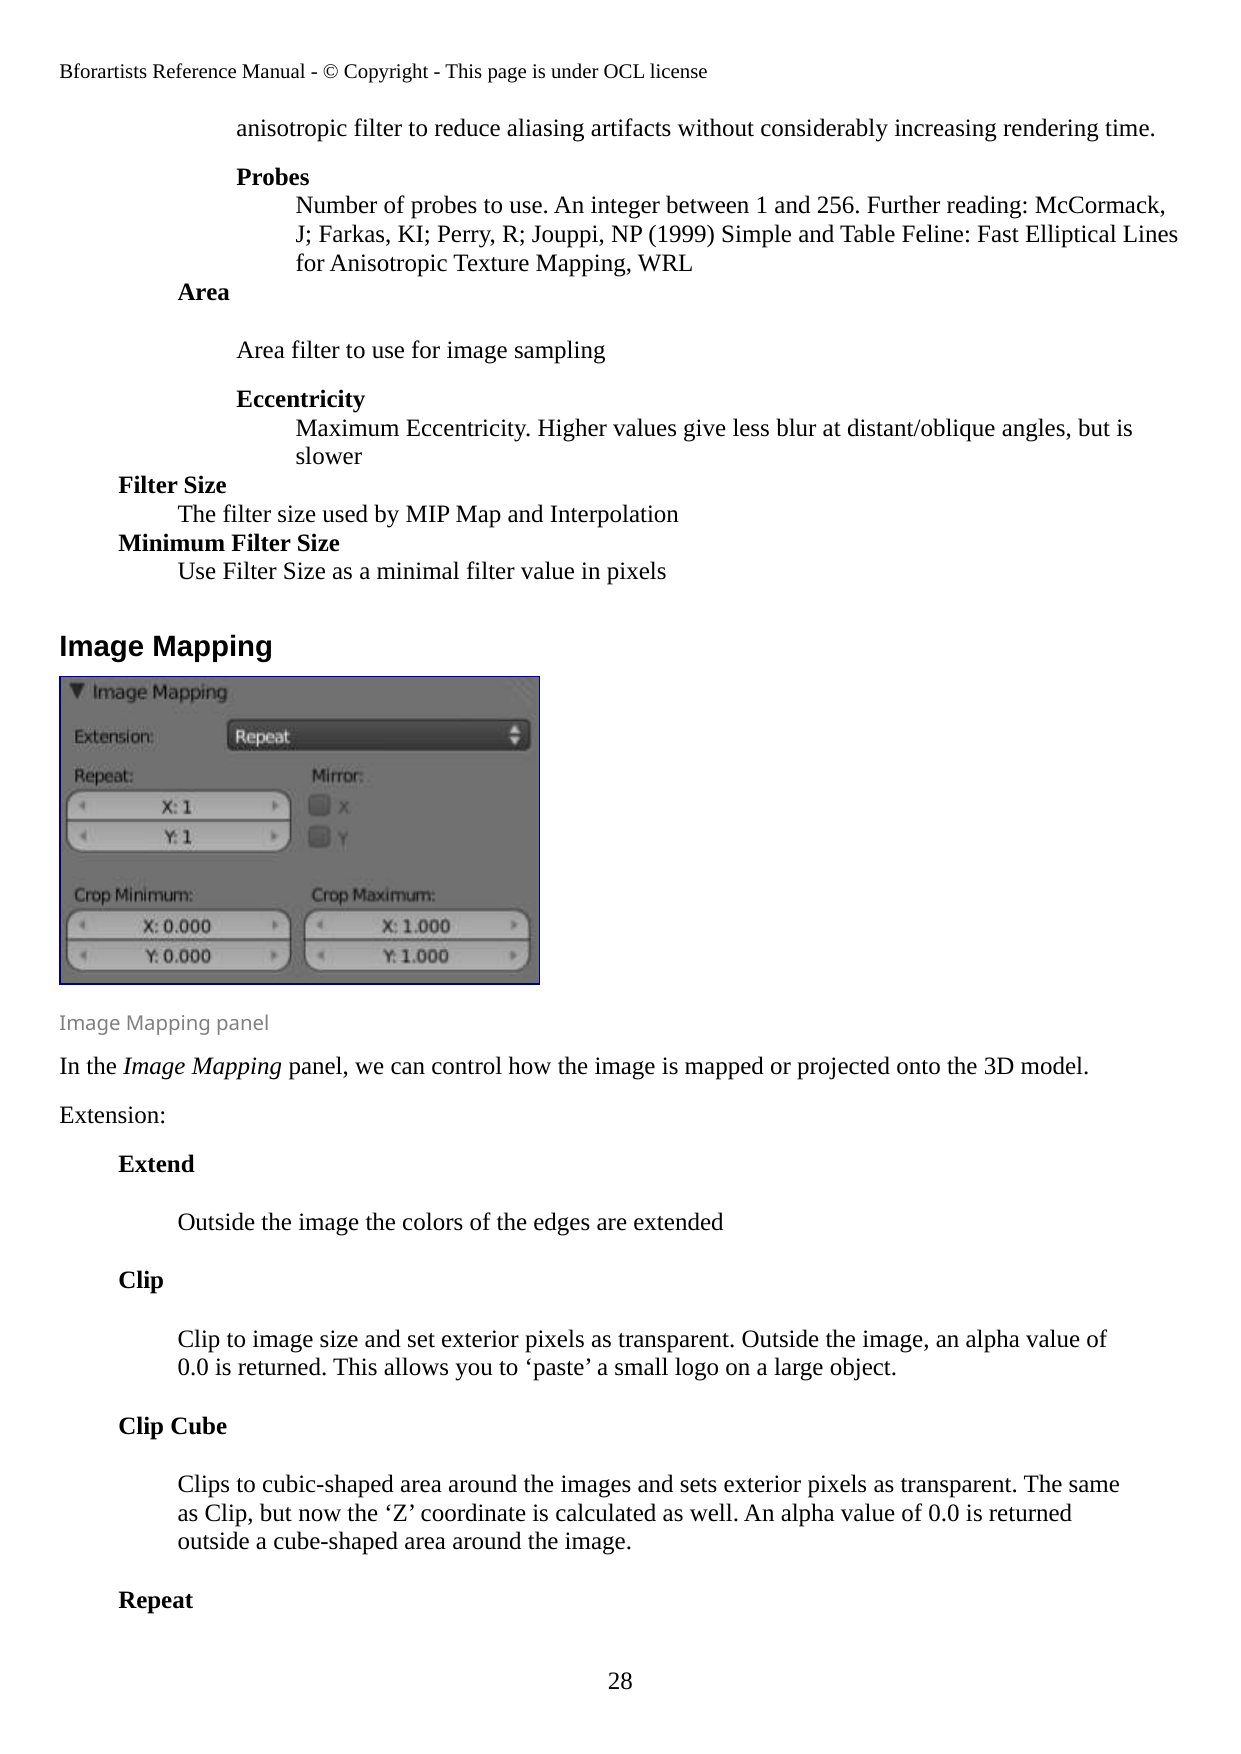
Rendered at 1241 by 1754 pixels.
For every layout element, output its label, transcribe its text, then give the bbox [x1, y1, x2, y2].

subtitle Image Mapping [59, 629, 1181, 663]
subtitle Filter Size [118, 470, 1181, 499]
subtitle Repeat [118, 1585, 1122, 1613]
subtitle Area [177, 277, 1181, 305]
list Clip to image size and set exterior pixels as transparent. Outside the image, an alpha value of 0.0 is returned. This allows you to ‘paste’ a small logo on a large object. [177, 1324, 1122, 1381]
list Use Filter Size as a minimal filter value in pixels [177, 556, 1181, 585]
text anisotropic filter to reduce aliasing artifacts without considerably increasing rendering time. [236, 113, 1181, 141]
list Clips to cubic-shaped area around the images and sets exterior pixels as transparent. The same as Clip, but now the ‘Z’ coordinate is calculated as well. An alpha value of 0.0 is returned outside a cube-shaped area around the image. [177, 1469, 1122, 1555]
subtitle Clip Cube [118, 1411, 1122, 1439]
list Number of probes to use. An integer between 1 and 256. Further reading: McCormack, J; Farkas, KI; Perry, R; Jouppi, NP (1999) Simple and Table Feline: Fast Elliptical Lines for Anisotropic Texture Mapping, WRL [295, 190, 1181, 277]
list Outside the image the colors of the edges are extended [177, 1207, 1122, 1236]
subtitle Extend [118, 1149, 1122, 1178]
picture [61, 677, 539, 983]
text Image Mapping panel [59, 1005, 1181, 1036]
subtitle Probes [236, 162, 1181, 190]
text Area filter to use for image sampling [236, 335, 1181, 364]
list Maximum Eccentricity. Higher values give less blur at distant/oblique angles, but is slower [295, 413, 1181, 470]
text In the Image Mapping panel, we can control how the image is mapped or projected onto the 3D model. [59, 1051, 1181, 1080]
subtitle Eccentricity [236, 384, 1181, 413]
list The filter size used by MIP Map and Interpolation [177, 499, 1181, 528]
subtitle Minimum Filter Size [118, 528, 1181, 556]
subtitle Clip [118, 1266, 1122, 1294]
text Extension: [59, 1100, 1181, 1129]
